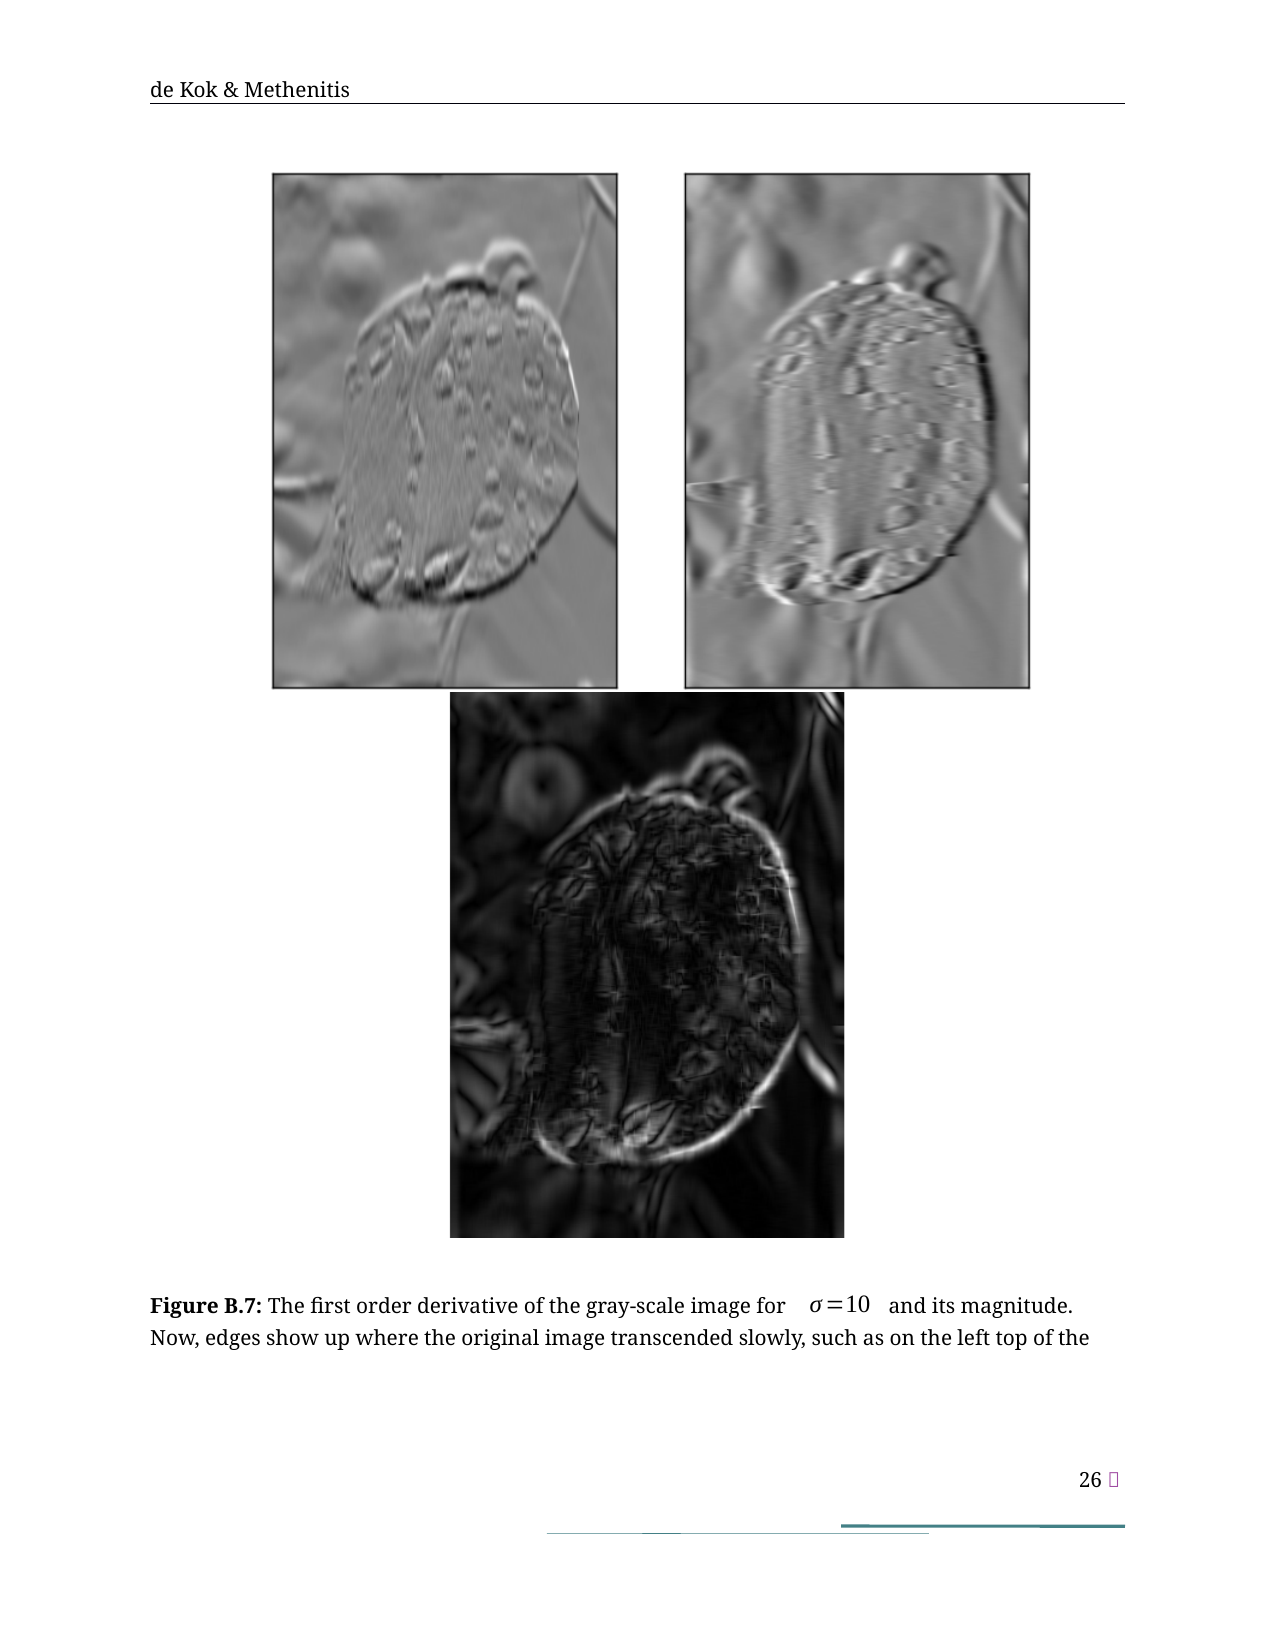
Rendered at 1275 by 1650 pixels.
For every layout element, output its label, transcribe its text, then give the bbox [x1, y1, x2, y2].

text Figure B.7: The first order derivative of the gray-scale image for and its magnitude. Now, edges show up where the original image transcended slowly, such as on the left top of the [150, 1291, 1125, 1352]
picture [146, 157, 1125, 1238]
